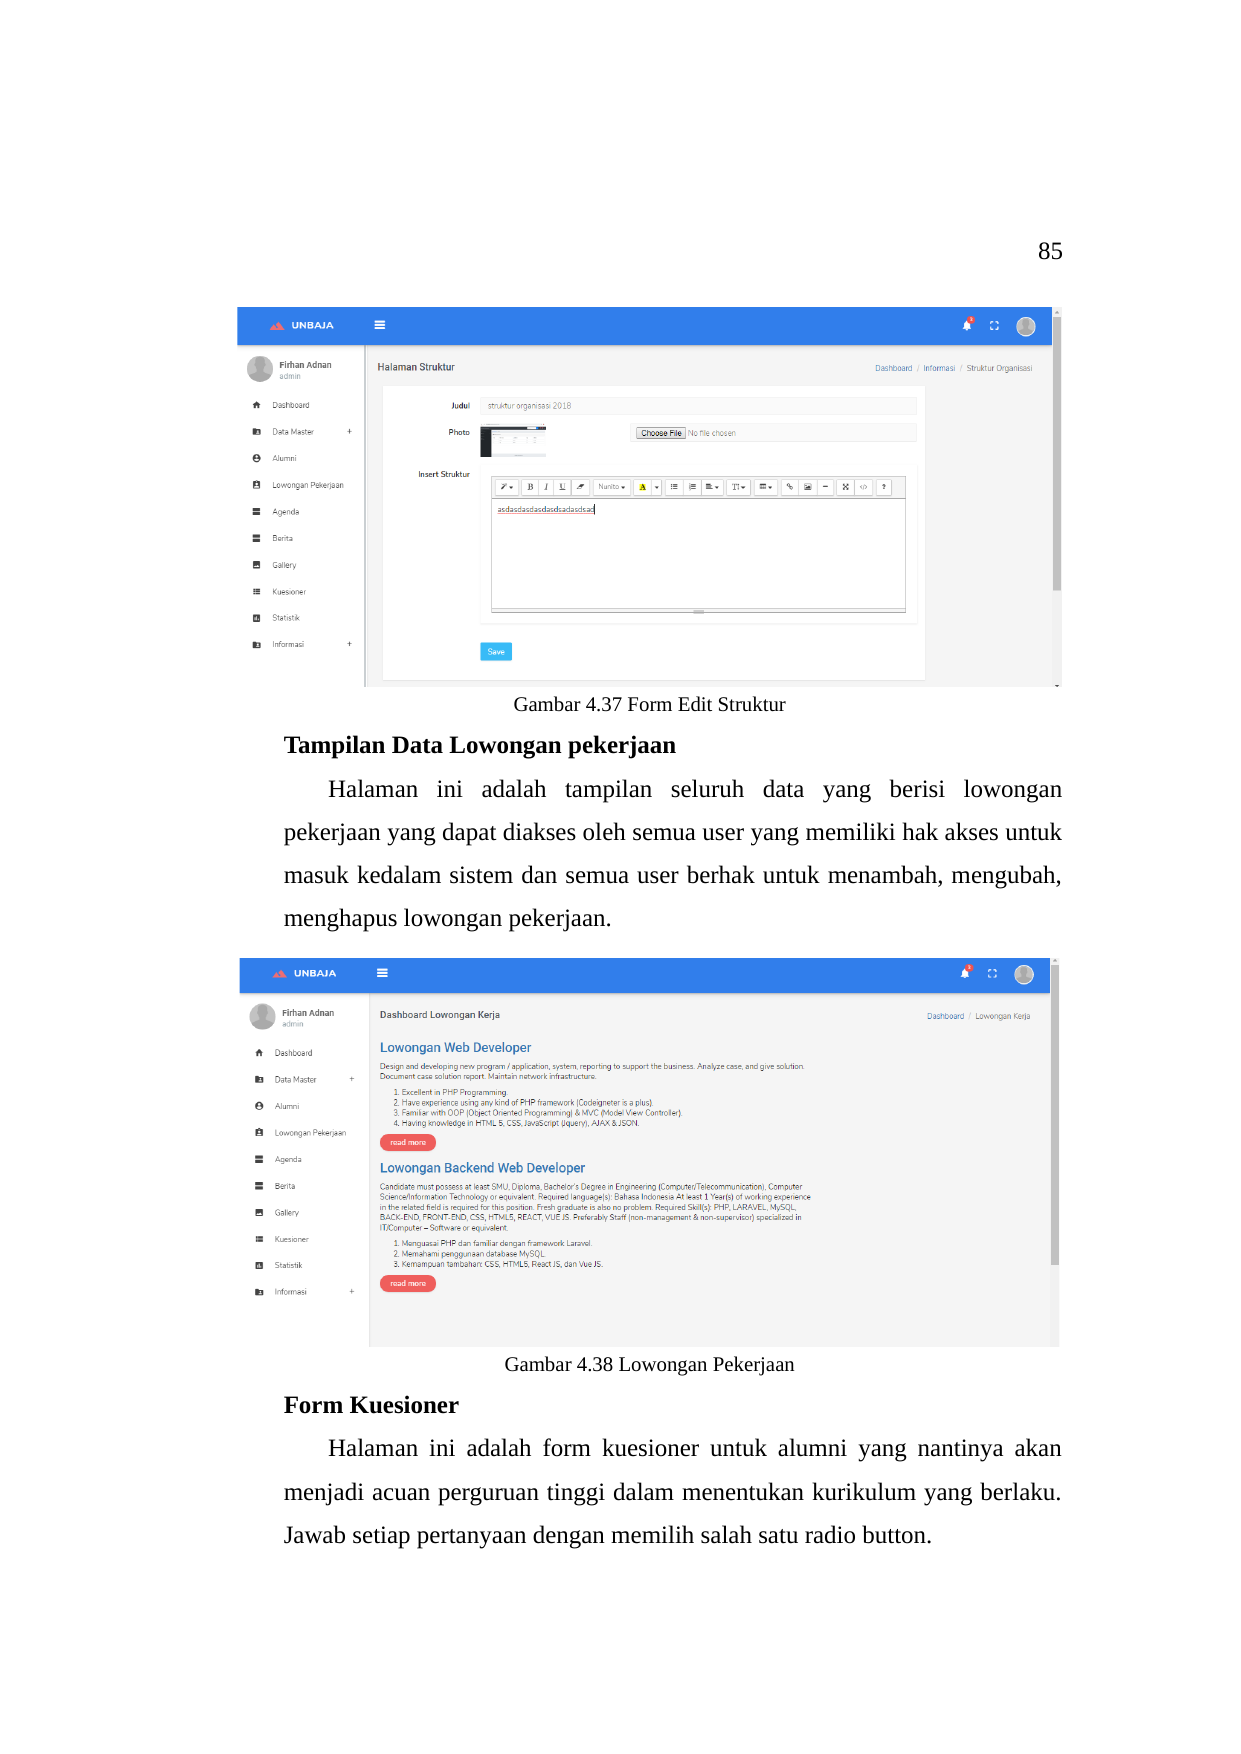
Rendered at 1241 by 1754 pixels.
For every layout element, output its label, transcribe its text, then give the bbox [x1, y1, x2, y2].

text Form Kuesioner [239, 946, 1063, 1419]
text Tampilan Data Lowongan pekerjaan [237, 295, 1063, 759]
text Halaman ini adalah tampilan seluruh data yang berisi lowongan pekerjaan yang dapat diakses oleh semua user yang memiliki hak akses untuk masuk kedalam sistem dan semua user berhak untuk menambah, mengubah, menghapus lowongan pekerjaan. [283, 774, 1063, 932]
picture [239, 958, 1060, 1347]
picture [237, 307, 1062, 687]
text Halaman ini adalah form kuesioner untuk alumni yang nantinya akan menjadi acuan perguruan tinggi dalam menentukan kurikulum yang berlaku. Jawab setiap pertanyaan dengan memilih salah satu radio button. [283, 1433, 1063, 1548]
text Gambar 4.37 Form Edit Struktur [237, 687, 1062, 716]
text Gambar 4.38 Lowongan Pekerjaan [239, 1347, 1059, 1376]
